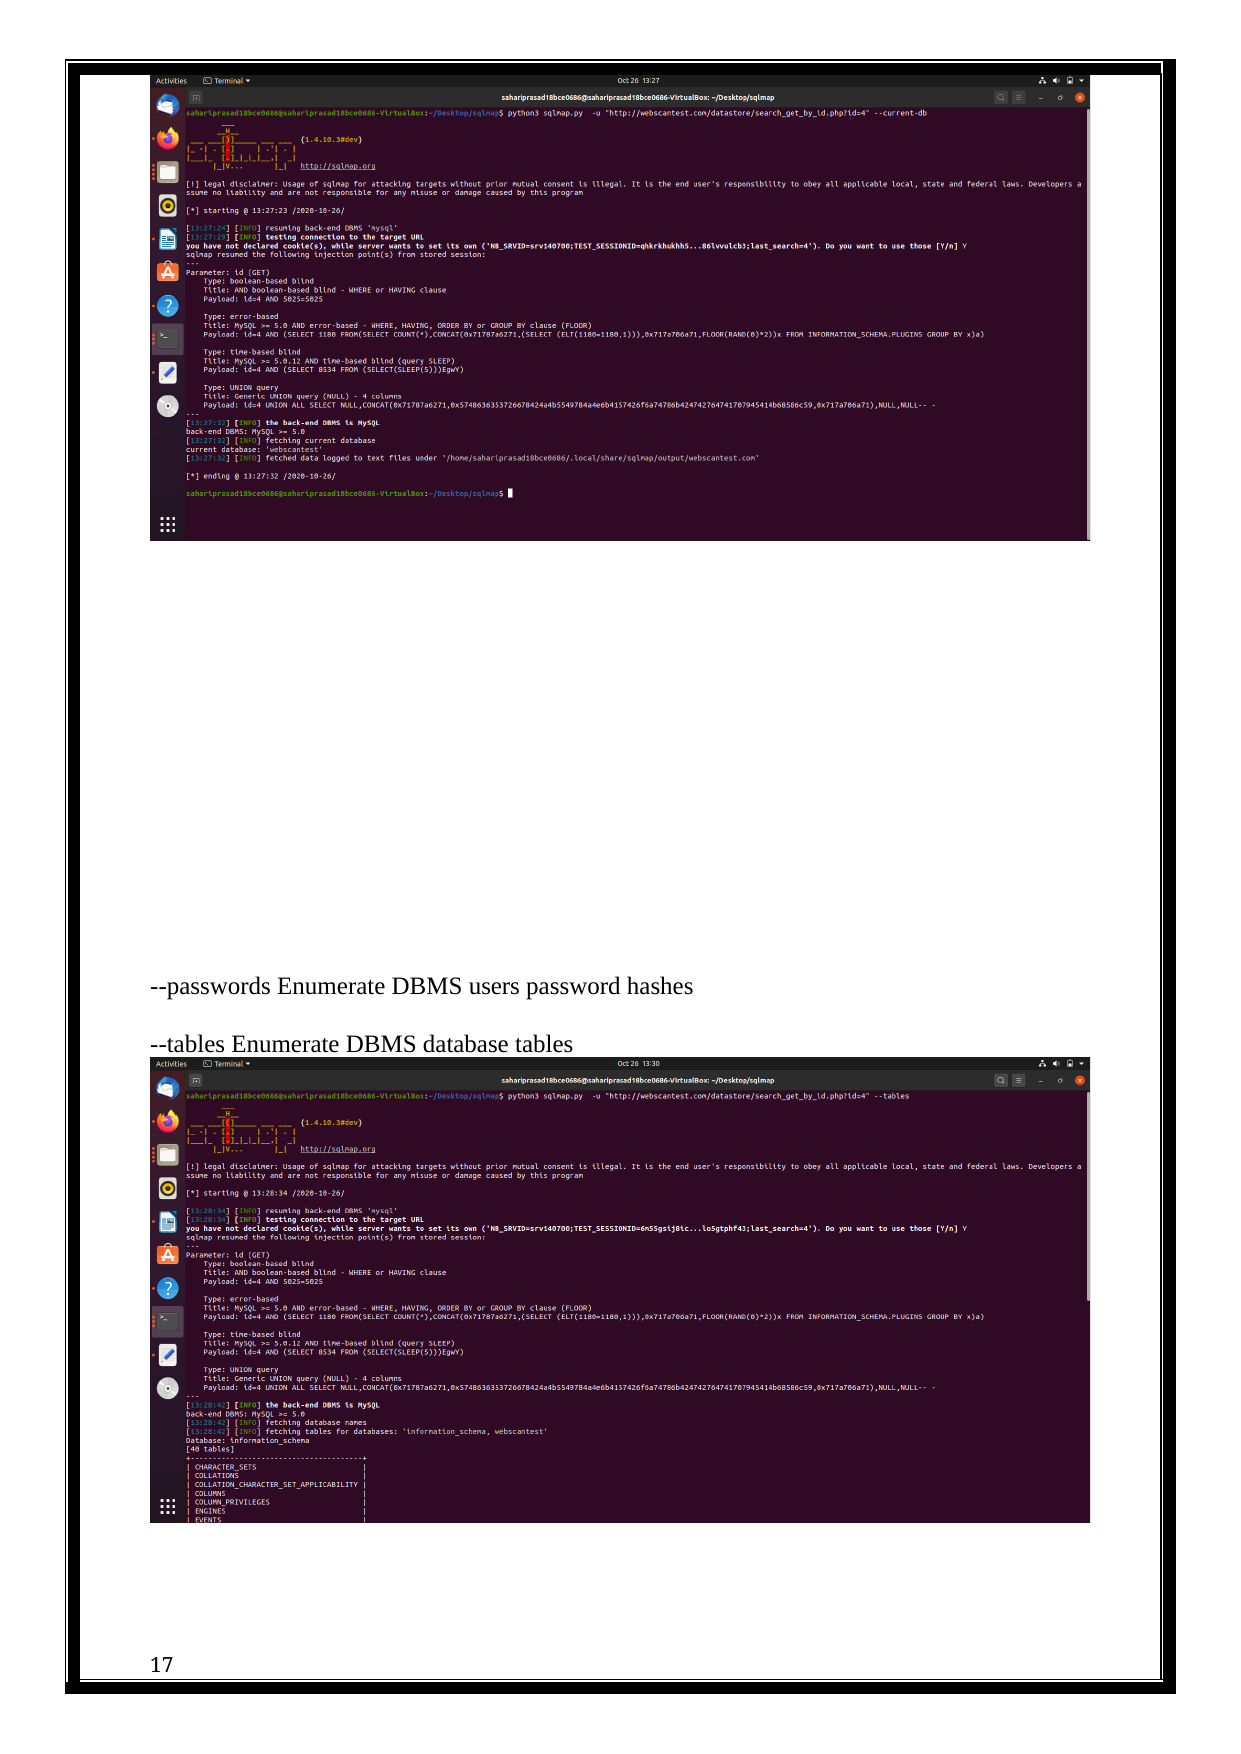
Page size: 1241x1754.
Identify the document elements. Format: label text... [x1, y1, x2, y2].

text --passwords Enumerate DBMS users password hashes [150, 971, 1090, 1000]
picture [150, 75, 1091, 541]
text --tables Enumerate DBMS database tables [150, 1029, 1090, 1057]
picture [150, 1057, 1091, 1523]
